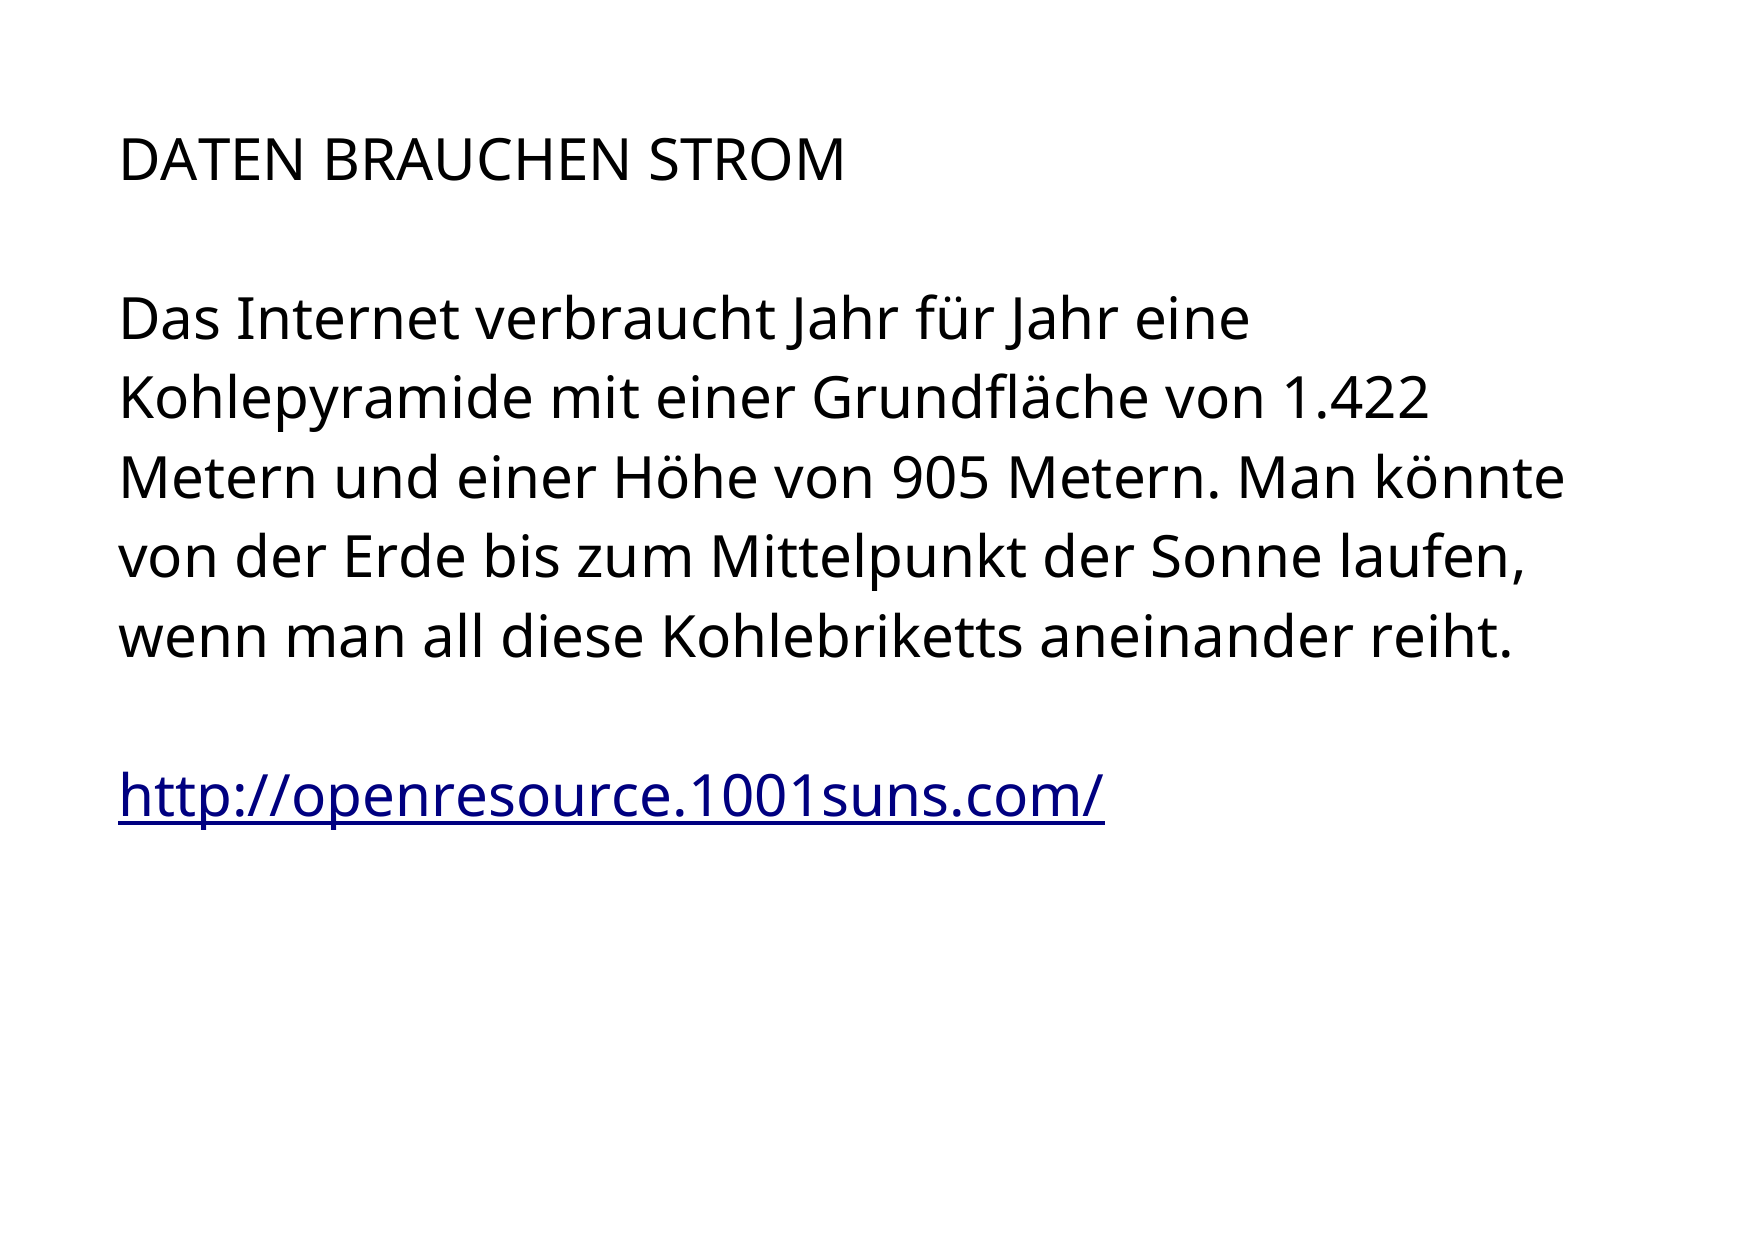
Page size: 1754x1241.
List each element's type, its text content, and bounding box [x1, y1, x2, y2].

text DATEN BRAUCHEN STROM [118, 118, 1636, 198]
text Das Internet verbraucht Jahr für Jahr eine Kohlepyramide mit einer Grundfläche von 1.422 Metern und einer Höhe von 905 Metern. Man könnte von der Erde bis zum Mittelpunkt der Sonne laufen, wenn man all diese Kohlebriketts aneinander reiht. [118, 277, 1636, 674]
text http://openresource.1001suns.com/ [118, 754, 1636, 833]
